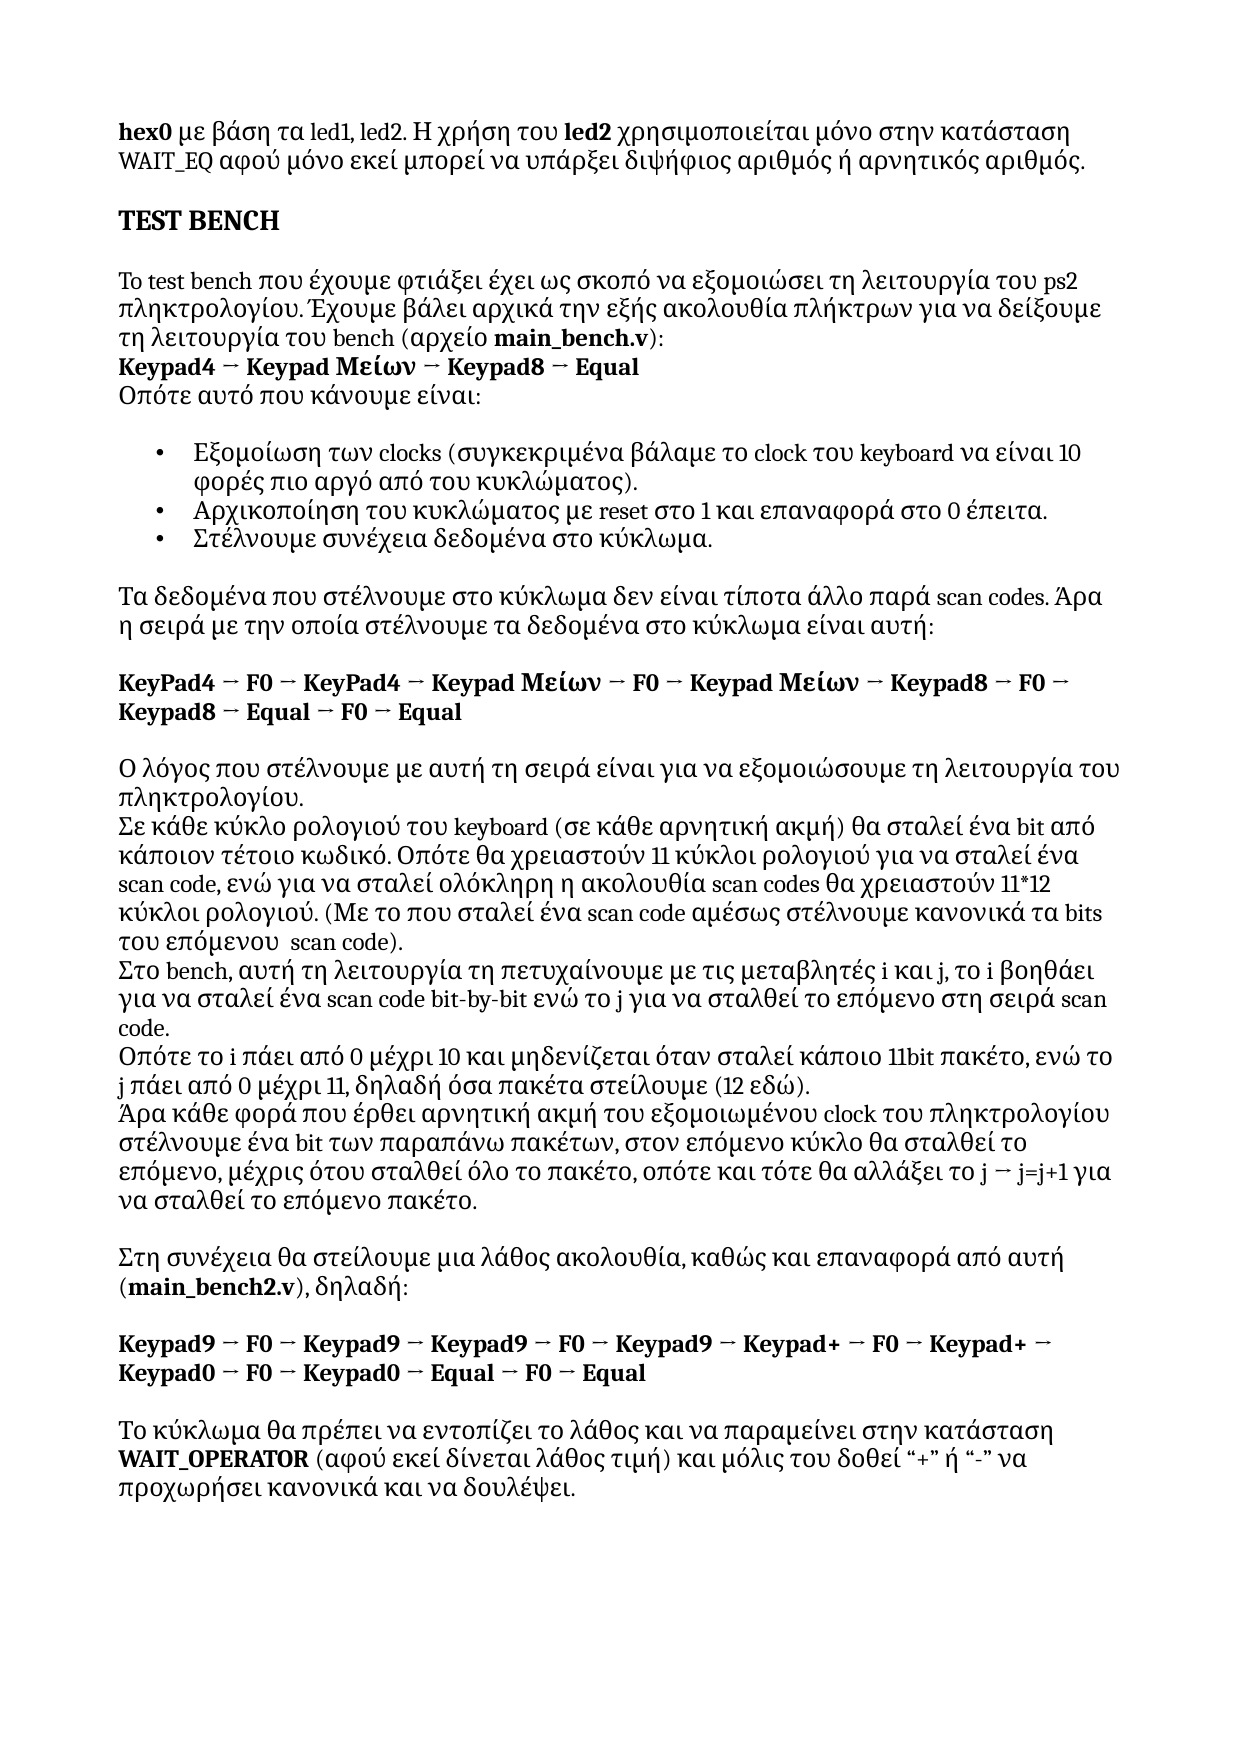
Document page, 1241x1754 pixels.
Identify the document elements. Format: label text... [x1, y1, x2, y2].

text To test bench που έχουμε φτιάξει έχει ως σκοπό να εξομοιώσει τη λειτουργία του ps2 πληκτρολογίου. Έχουμε βάλει αρχικά την εξής ακολουθία πλήκτρων για να δείξουμε τη λειτουργία του bench (αρχείο main_bench.v): [118, 267, 1122, 353]
text Οπότε το i πάει από 0 μέχρι 10 και μηδενίζεται όταν σταλεί κάποιο 11bit πακέτο, ενώ το j πάει από 0 μέχρι 11, δηλαδή όσα πακέτα στείλουμε (12 εδώ). [118, 1043, 1122, 1100]
text Ο λόγος που στέλνουμε με αυτή τη σειρά είναι για να εξομοιώσουμε τη λειτουργία του πληκτρολογίου. [118, 755, 1122, 813]
text Σε κάθε κύκλο ρολογιού του keyboard (σε κάθε αρνητική ακμή) θα σταλεί ένα bit από κάποιον τέτοιο κωδικό. Οπότε θα χρειαστούν 11 κύκλοι ρολογιού για να σταλεί ένα scan code, ενώ για να σταλεί ολόκληρη η ακολουθία scan codes θα χρειαστούν 11*12 κύκλοι ρολογιού. (Με το που σταλεί ένα scan code αμέσως στέλνουμε κανονικά τα bits του επόμενου scan code). [118, 813, 1122, 957]
text hex0 με βάση τα led1, led2. Η χρήση του led2 χρησιμοποιείται μόνο στην κατάσταση WAIT_EQ αφού μόνο εκεί μπορεί να υπάρξει διψήφιος αριθμός ή αρνητικός αριθμός. [118, 118, 1122, 176]
text Τα δεδομένα που στέλνουμε στο κύκλωμα δεν είναι τίποτα άλλο παρά scan codes. Άρα η σειρά με την οποία στέλνουμε τα δεδομένα στο κύκλωμα είναι αυτή: [118, 583, 1122, 640]
text Keypad9 → F0 → Keypad9 → Keypad9 → F0 → Keypad9 → Keypad+ → F0 → Keypad+ → Keypad0 → F0 → Keypad0 → Equal → F0 → Equal [118, 1330, 1122, 1388]
text Στη συνέχεια θα στείλουμε μια λάθος ακολουθία, καθώς και επαναφορά από αυτή (main_bench2.v), δηλαδή: [118, 1244, 1122, 1302]
list Εξομοίωση των clocks (συγκεκριμένα βάλαμε το clock του keyboard να είναι 10 φορές πιο αργό από του κυκλώματος). [156, 439, 1122, 497]
text Στο bench, αυτή τη λειτουργία τη πετυχαίνουμε με τις μεταβλητές i και j, το i βοηθάει για να σταλεί ένα scan code bit-by-bit ενώ το j για να σταλθεί το επόμενο στη σειρά scan code. [118, 957, 1122, 1043]
text TEST BENCH [118, 204, 1122, 238]
text Το κύκλωμα θα πρέπει να εντοπίζει το λάθος και να παραμείνει στην κατάσταση WAIT_OPERATOR (αφού εκεί δίνεται λάθος τιμή) και μόλις του δοθεί “+” ή “-” να προχωρήσει κανονικά και να δουλέψει. [118, 1417, 1122, 1503]
text KeyPad4 → F0 → KeyPad4 → Keypad Μείων → F0 → Keypad Μείων → Keypad8 → F0 → Keypad8 → Equal → F0 → Equal [118, 669, 1122, 727]
list Αρχικοποίηση του κυκλώματος με reset στο 1 και επαναφορά στο 0 έπειτα. [156, 497, 1122, 525]
text Άρα κάθε φορά που έρθει αρνητική ακμή του εξομοιωμένου clock του πληκτρολογίου στέλνουμε ένα bit των παραπάνω πακέτων, στον επόμενο κύκλο θα σταλθεί το επόμενο, μέχρις ότου σταλθεί όλο το πακέτο, οπότε και τότε θα αλλάξει το j → j=j+1 για να σταλθεί το επόμενο πακέτο. [118, 1100, 1122, 1215]
text Οπότε αυτό που κάνουμε είναι: [118, 382, 1122, 410]
list Στέλνουμε συνέχεια δεδομένα στο κύκλωμα. [156, 525, 1122, 554]
text Keypad4 → Keypad Μείων → Keypad8 → Equal [118, 353, 1122, 382]
